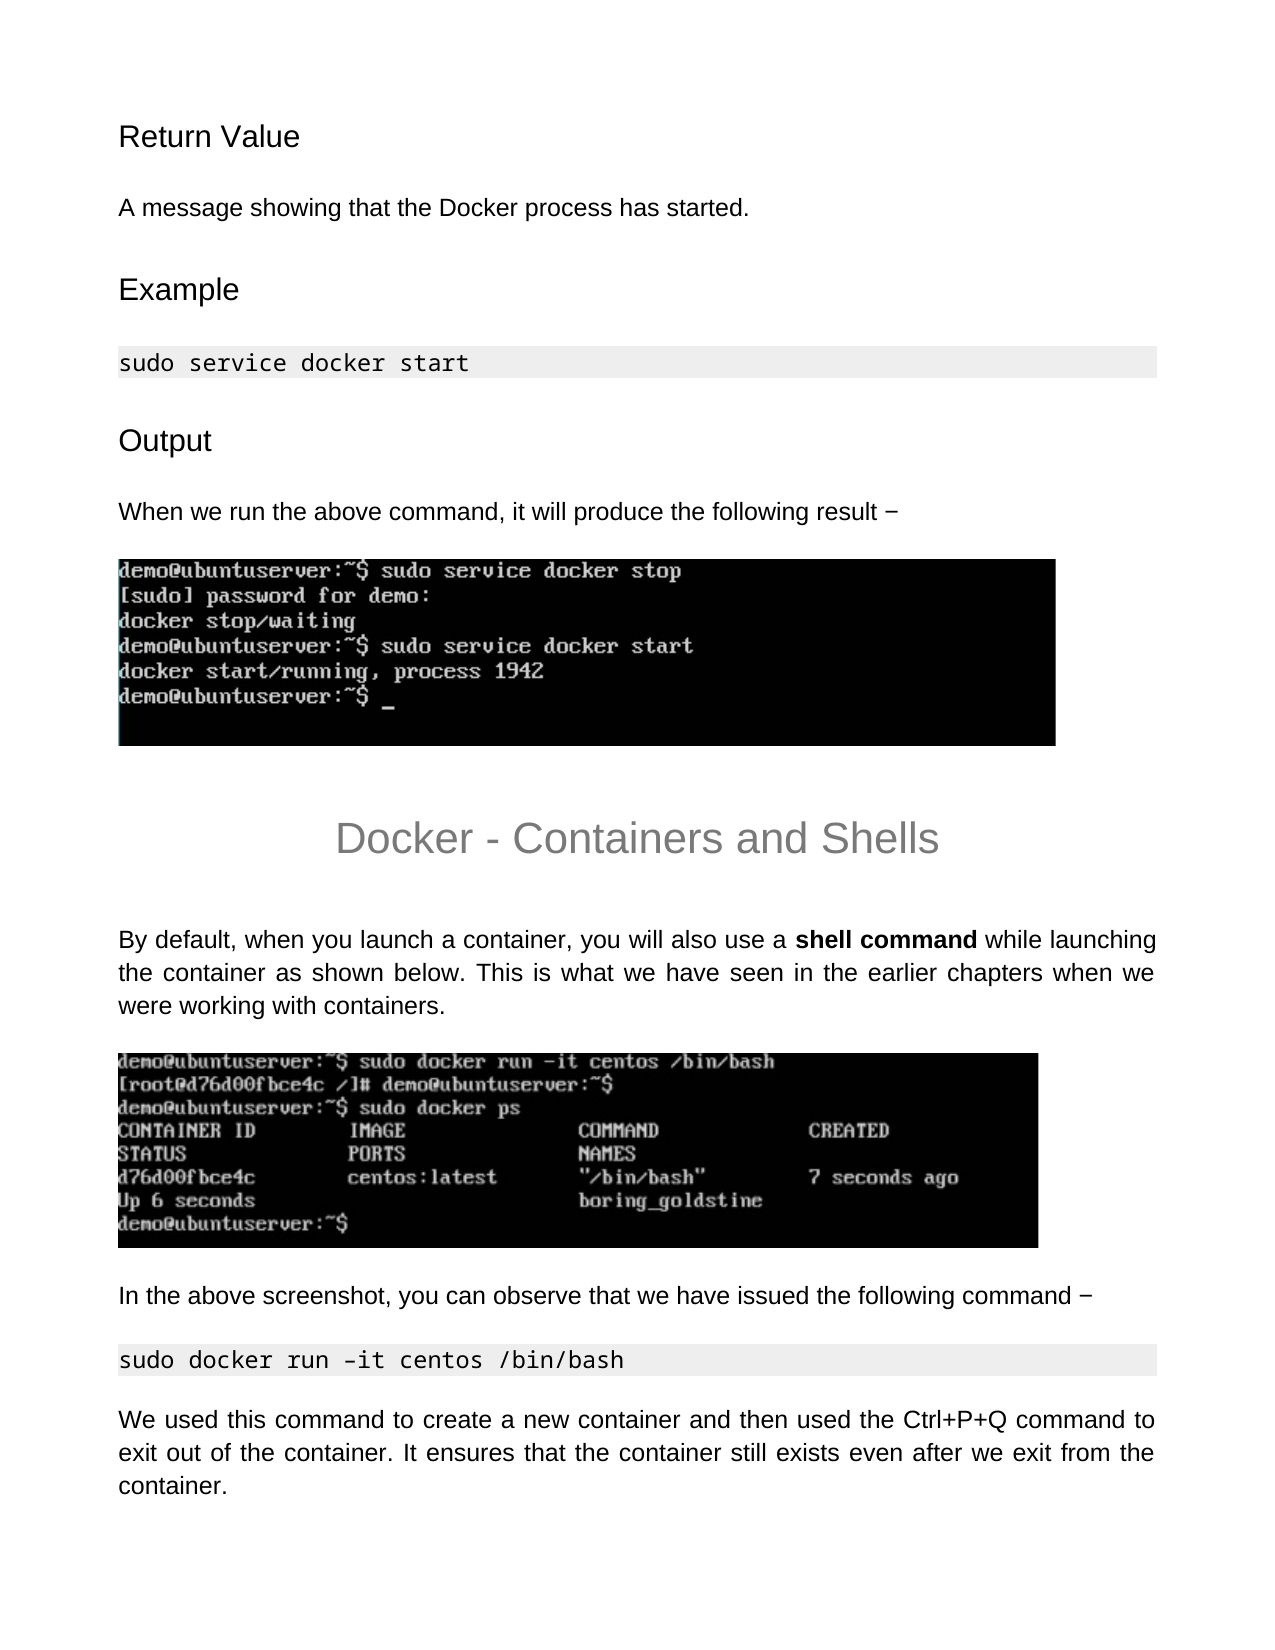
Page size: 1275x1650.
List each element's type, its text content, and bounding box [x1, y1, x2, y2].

subtitle Return Value [118, 118, 1157, 154]
subtitle Output [118, 422, 1157, 458]
text sudo service docker start [118, 346, 1157, 378]
picture [118, 1053, 1039, 1248]
subtitle Docker - Containers and Shells [118, 812, 1157, 863]
subtitle Example [118, 271, 1157, 306]
text When we run the above command, it will produce the following result − [118, 497, 1157, 526]
text By default, when you launch a container, you will also use a shell command while launching the container as shown below. This is what we have seen in the earlier chapters when we were working with containers. [118, 925, 1157, 1020]
picture [118, 559, 1056, 746]
text A message showing that the Docker process has started. [118, 193, 1157, 222]
text We used this command to create a new container and then used the Ctrl+P+Q command to exit out of the container. It ensures that the container still exists even after we exit from the container. [118, 1405, 1157, 1500]
text In the above screenshot, you can observe that we have issued the following command − [118, 1281, 1157, 1310]
text sudo docker run –it centos /bin/bash [118, 1344, 1157, 1376]
